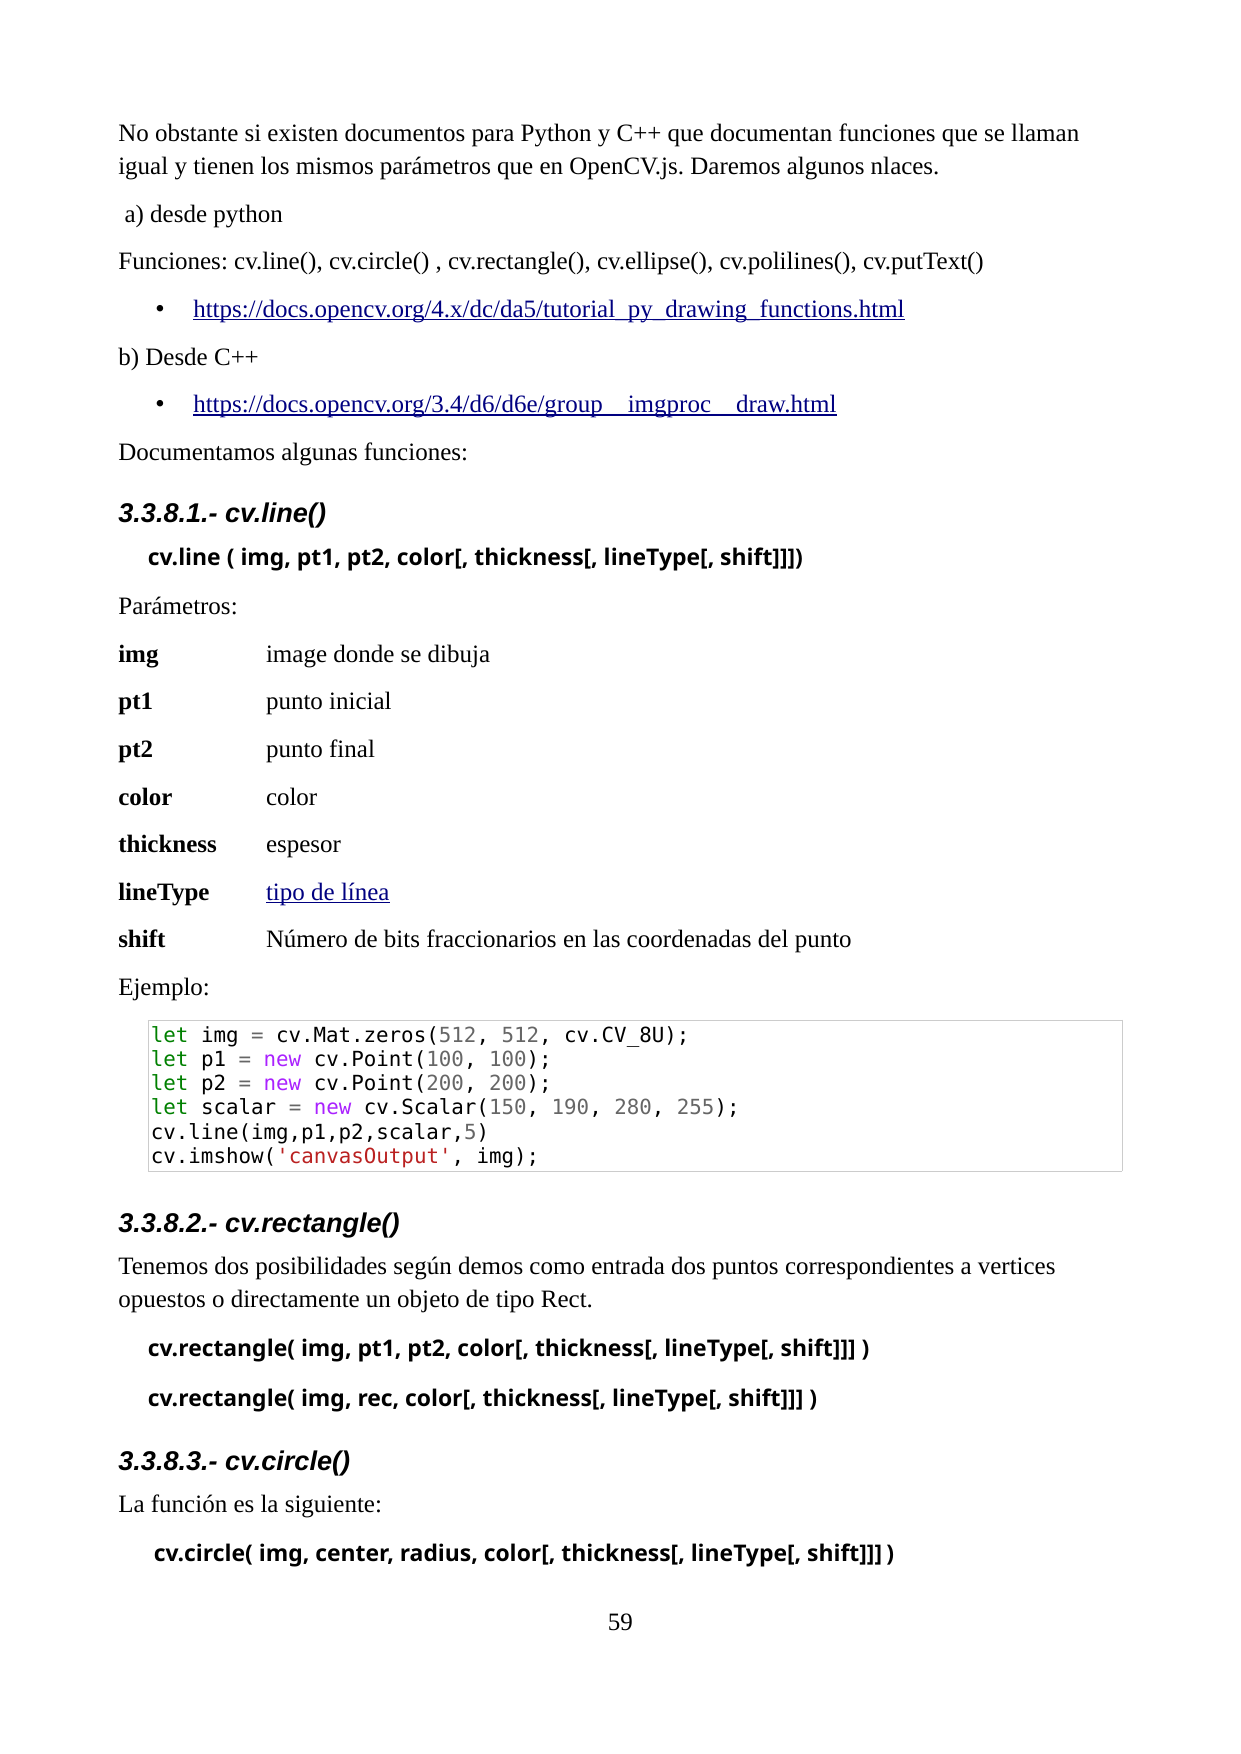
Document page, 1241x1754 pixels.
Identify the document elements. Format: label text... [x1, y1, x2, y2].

text thickness espesor [118, 829, 1122, 858]
text La función es la siguiente: [118, 1489, 1122, 1518]
text a) desde python [118, 199, 1122, 227]
list https://docs.opencv.org/4.x/dc/da5/tutorial_py_drawing_functions.html [156, 294, 1122, 323]
subtitle cv.rectangle() [118, 1207, 1122, 1239]
subtitle cv.circle() [118, 1445, 1122, 1477]
text Ejemplo: [118, 972, 1122, 1001]
text let img = cv.Mat.zeros(512, 512, cv.CV_8U); [149, 1021, 1122, 1044]
text img image donde se dibuja [118, 639, 1122, 667]
text Documentamos algunas funciones: [118, 437, 1122, 466]
text lineType tipo de línea [118, 877, 1122, 906]
text b) Desde C++ [118, 342, 1122, 370]
text let p1 = new cv.Point(100, 100); [149, 1044, 1122, 1068]
text color color [118, 782, 1122, 810]
text cv.circle( img, center, radius, color[, thickness[, lineType[, shift]]] ) [148, 1537, 1122, 1568]
text cv.rectangle( img, rec, color[, thickness[, lineType[, shift]]] ) [148, 1382, 1122, 1413]
text let p2 = new cv.Point(200, 200); [149, 1068, 1122, 1092]
text shift Número de bits fraccionarios en las coordenadas del punto [118, 924, 1122, 953]
list https://docs.opencv.org/3.4/d6/d6e/group__imgproc__draw.html [156, 389, 1122, 418]
text Parámetros: [118, 591, 1122, 620]
subtitle cv.line() [118, 497, 1122, 528]
text cv.line ( img, pt1, pt2, color[, thickness[, lineType[, shift]]]) [148, 541, 1122, 572]
text cv.rectangle( img, pt1, pt2, color[, thickness[, lineType[, shift]]] ) [148, 1332, 1122, 1363]
text cv.line(img,p1,p2,scalar,5) [149, 1117, 1122, 1141]
text Tenemos dos posibilidades según demos como entrada dos puntos correspondientes a vertices opuestos o directamente un objeto de tipo Rect. [118, 1251, 1122, 1313]
text No obstante si existen documentos para Python y C++ que documentan funciones que se llaman igual y tienen los mismos parámetros que en OpenCV.js. Daremos algunos nlaces. [118, 118, 1122, 180]
text pt1 punto inicial [118, 686, 1122, 715]
text cv.imshow('canvasOutput', img); [149, 1141, 1122, 1171]
text Funciones: cv.line(), cv.circle() , cv.rectangle(), cv.ellipse(), cv.polilines(), cv.putText() [118, 246, 1122, 275]
text let scalar = new cv.Scalar(150, 190, 280, 255); [149, 1092, 1122, 1117]
text pt2 punto final [118, 734, 1122, 763]
